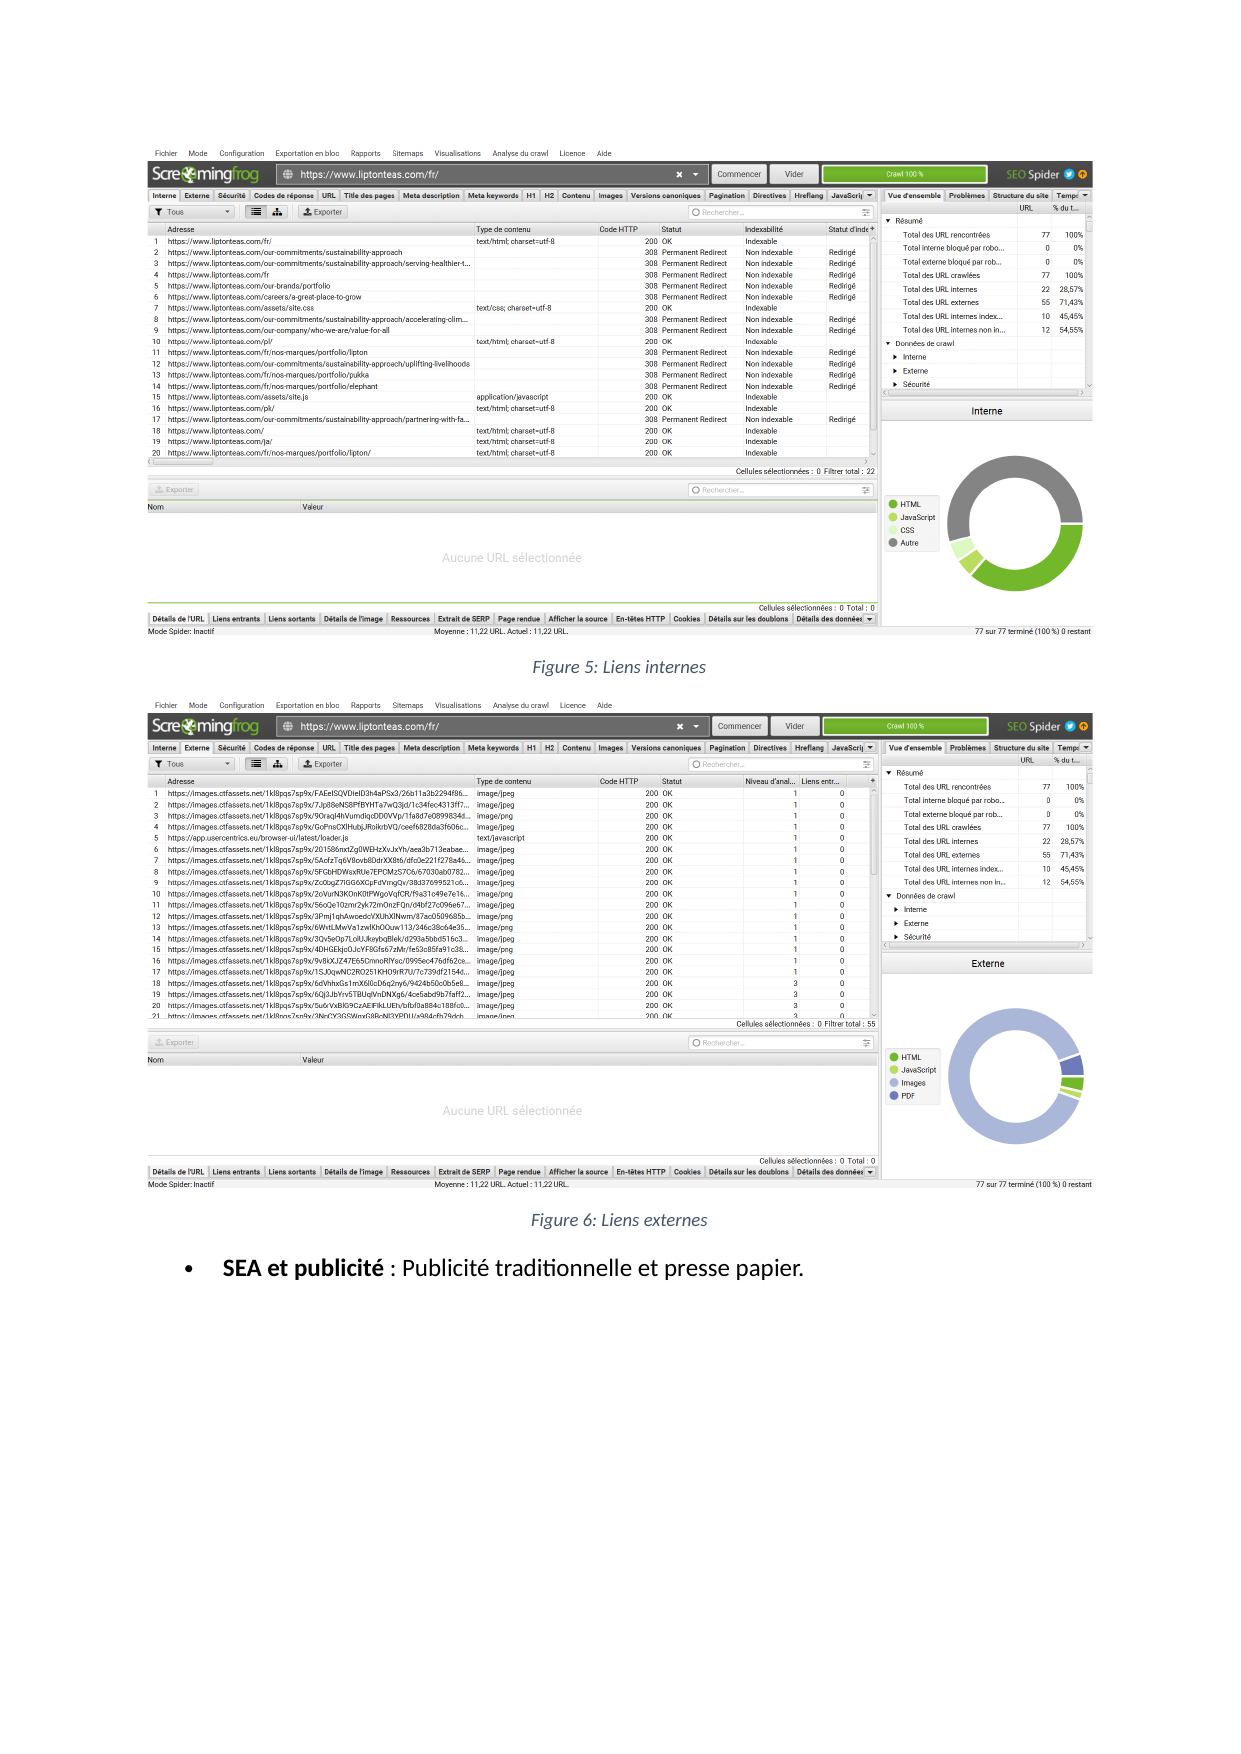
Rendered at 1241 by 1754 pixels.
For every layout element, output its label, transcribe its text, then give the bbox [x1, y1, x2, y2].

list SEA et publicité : Publicité traditionnelle et presse papier. [185, 1252, 1093, 1283]
text Figure 5: Liens internes [148, 655, 1093, 678]
text Figure 6: Liens externes [148, 1208, 1093, 1231]
